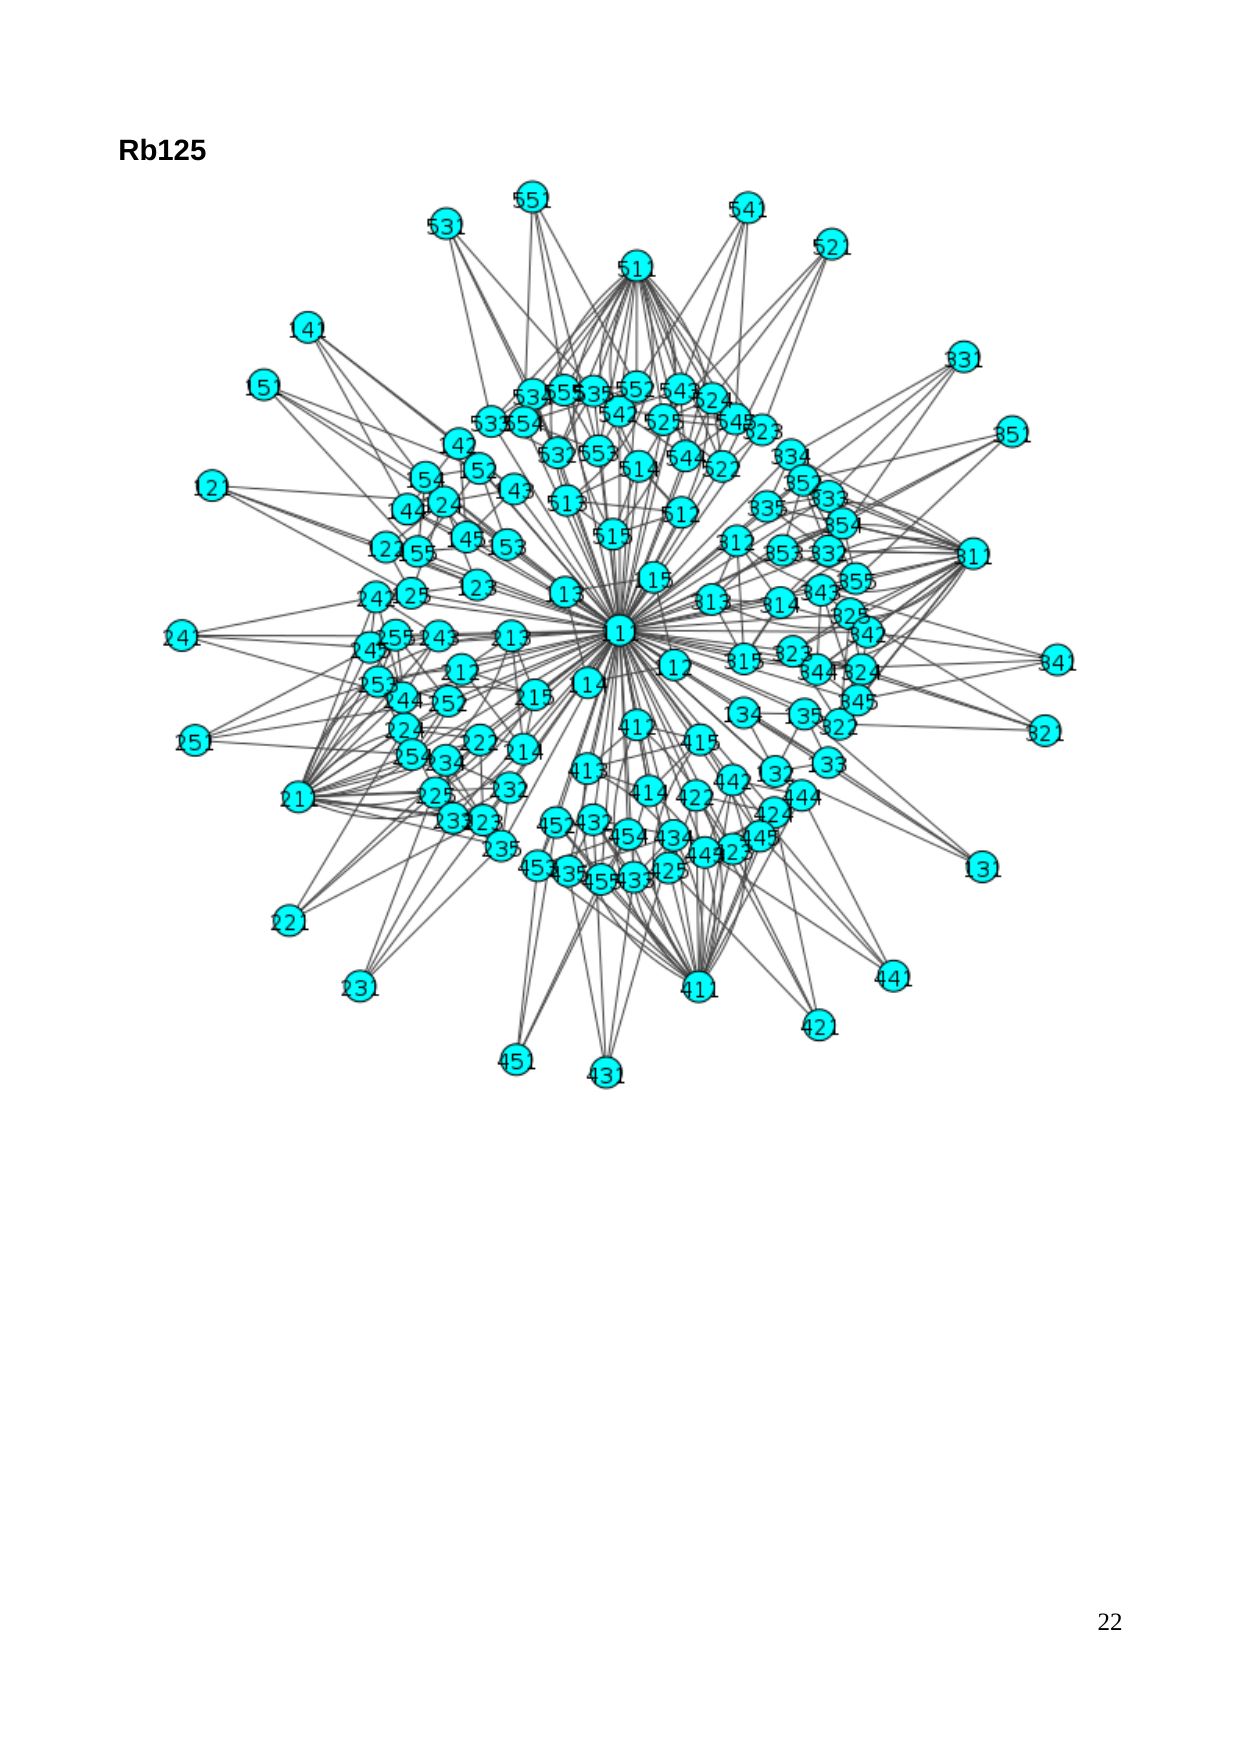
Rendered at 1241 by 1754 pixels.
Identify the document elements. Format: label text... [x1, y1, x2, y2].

subtitle Rb125 [118, 133, 1122, 166]
picture [151, 166, 1089, 1104]
